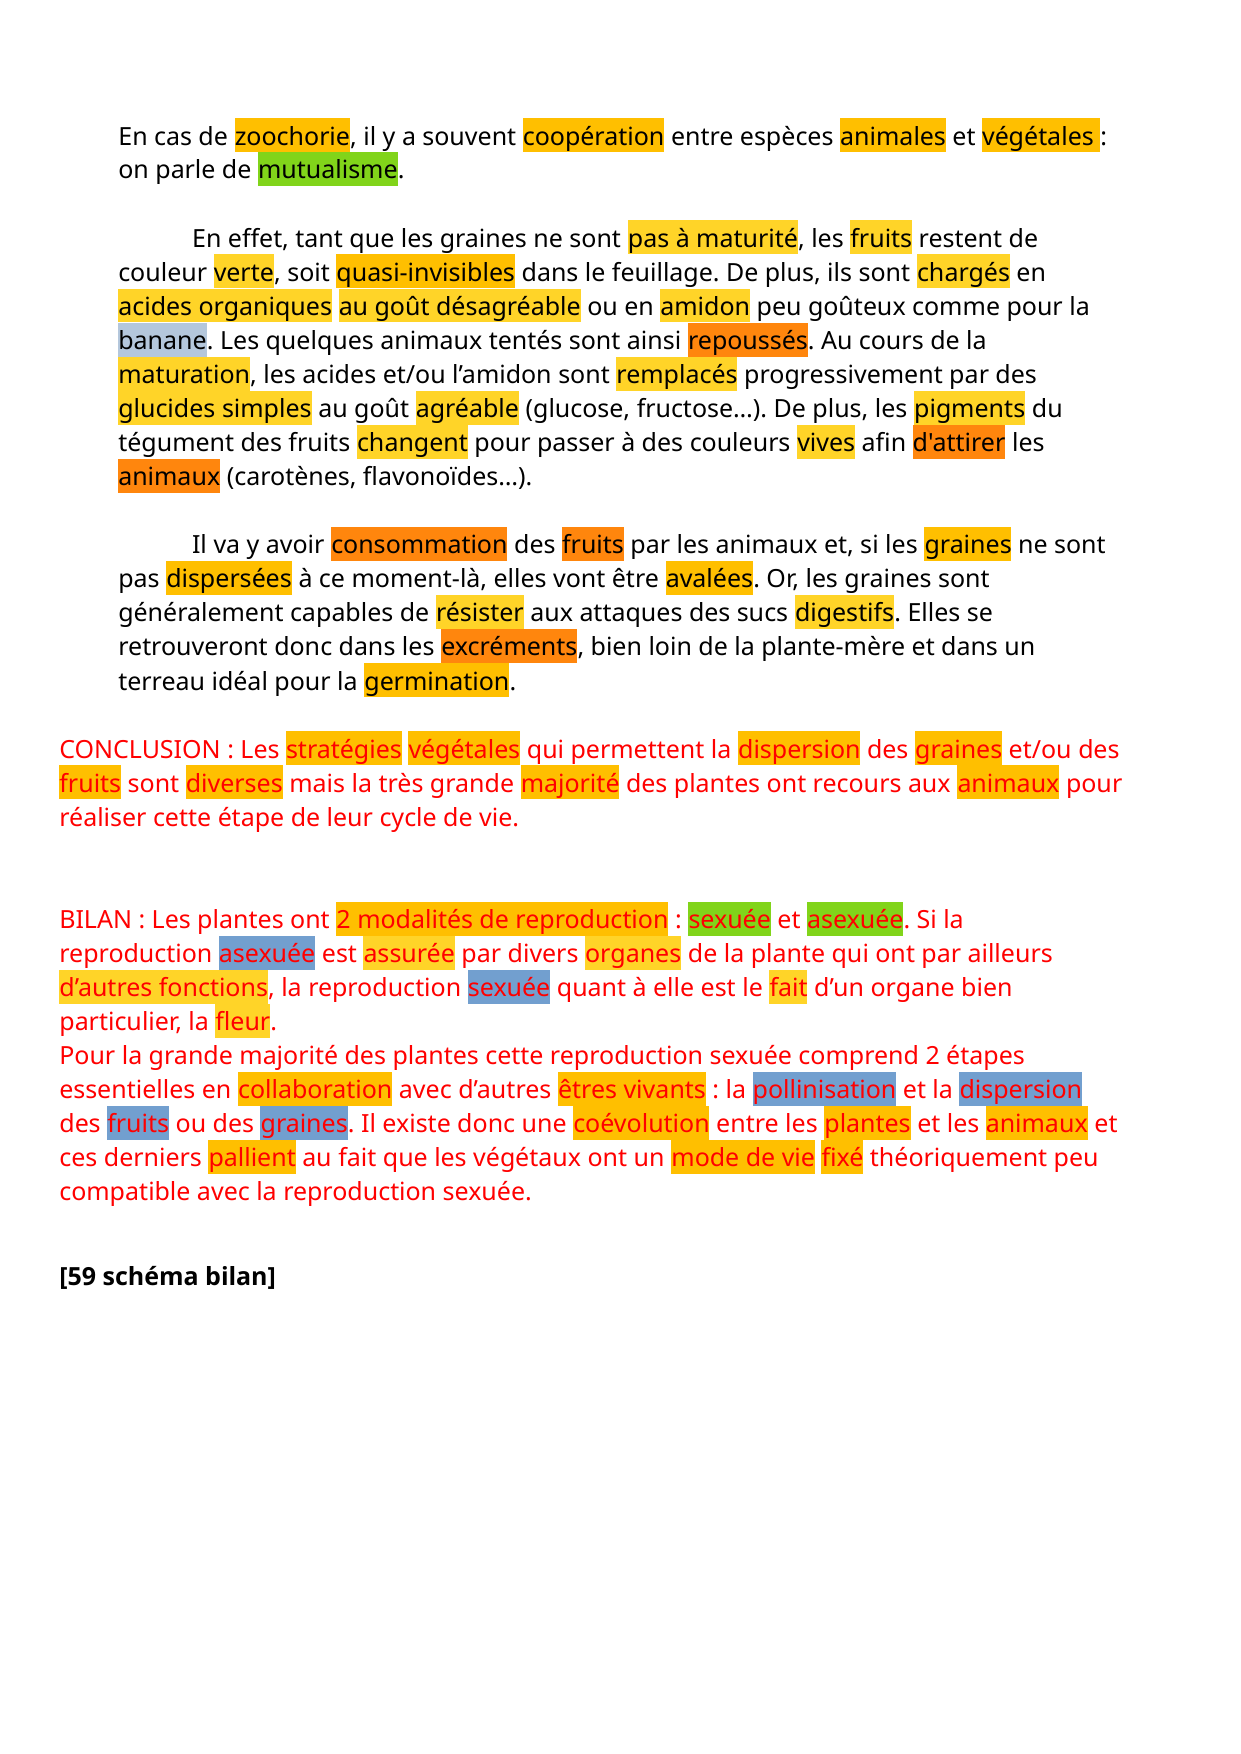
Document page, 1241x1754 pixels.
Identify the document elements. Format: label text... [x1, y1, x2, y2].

text Il va y avoir consommation des fruits par les animaux et, si les graines ne sont pas dispersées à ce moment-là, elles vont être avalées. Or, les graines sont généralement capables de résister aux attaques des sucs digestifs. Elles se retrouveront donc dans les excréments, bien loin de la plante-mère et dans un terreau idéal pour la germination. [118, 527, 1122, 697]
list BILAN : Les plantes ont 2 modalités de reproduction : sexuée et asexuée. Si la reproduction asexuée est assurée par divers organes de la plante qui ont par ailleurs d’autres fonctions, la reproduction sexuée quant à elle est le fait d’un organe bien particulier, la fleur. [59, 902, 1122, 1038]
list Pour la grande majorité des plantes cette reproduction sexuée comprend 2 étapes essentielles en collaboration avec d’autres êtres vivants : la pollinisation et la dispersion des fruits ou des graines. Il existe donc une coévolution entre les plantes et les animaux et ces derniers pallient au fait que les végétaux ont un mode de vie fixé théoriquement peu compatible avec la reproduction sexuée. [59, 1038, 1122, 1208]
list CONCLUSION : Les stratégies végétales qui permettent la dispersion des graines et/ou des fruits sont diverses mais la très grande majorité des plantes ont recours aux animaux pour réaliser cette étape de leur cycle de vie. [59, 731, 1122, 833]
text [59 schéma bilan] [59, 1259, 1122, 1293]
text En effet, tant que les graines ne sont pas à maturité, les fruits restent de couleur verte, soit quasi-invisibles dans le feuillage. De plus, ils sont chargés en acides organiques au goût désagréable ou en amidon peu goûteux comme pour la banane. Les quelques animaux tentés sont ainsi repoussés. Au cours de la maturation, les acides et/ou l’amidon sont remplacés progressivement par des glucides simples au goût agréable (glucose, fructose…). De plus, les pigments du tégument des fruits changent pour passer à des couleurs vives afin d'attirer les animaux (carotènes, flavonoïdes…). [118, 220, 1122, 493]
text En cas de zoochorie, il y a souvent coopération entre espèces animales et végétales : on parle de mutualisme. [118, 118, 1122, 186]
